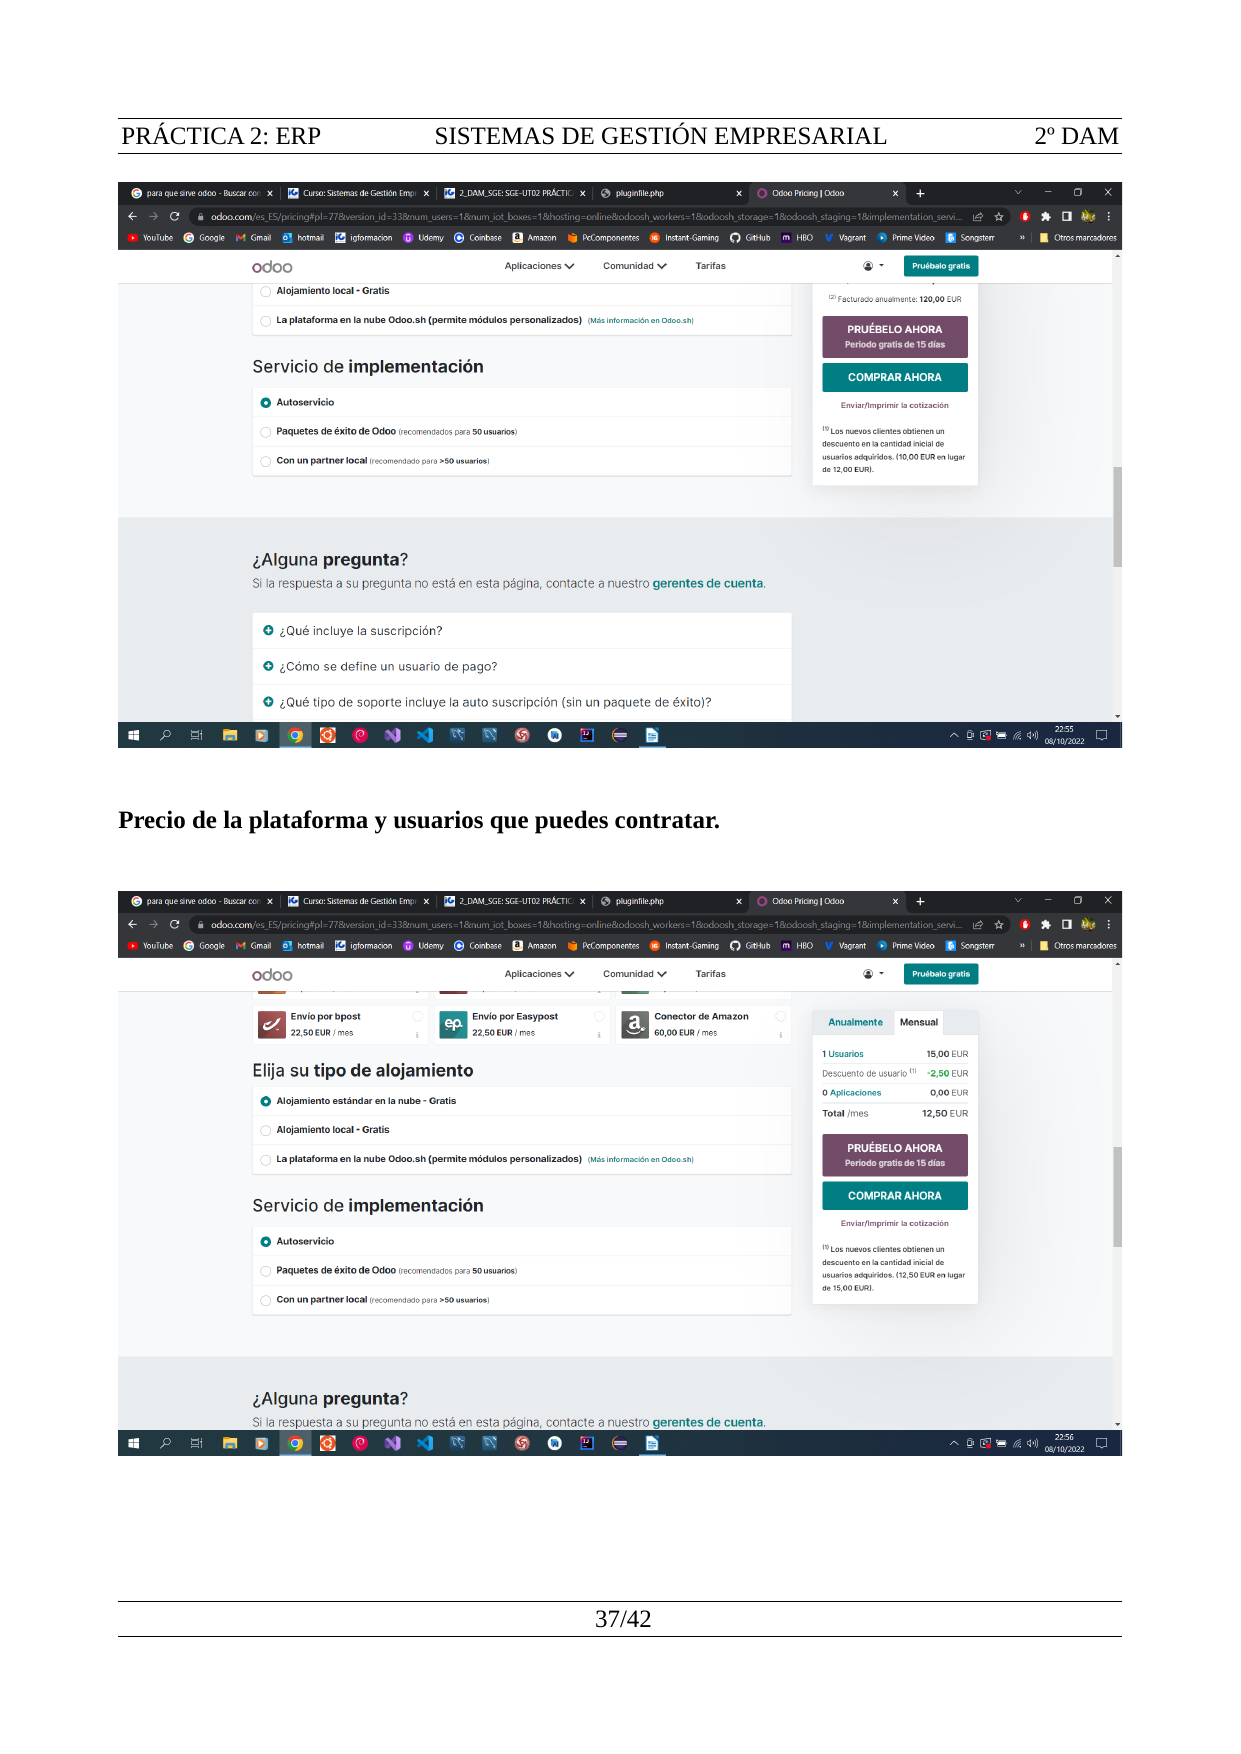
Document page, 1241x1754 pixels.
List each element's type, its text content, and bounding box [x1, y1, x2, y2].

picture [118, 891, 1123, 1456]
picture [118, 182, 1123, 748]
text Precio de la plataforma y usuarios que puedes contratar. [118, 805, 1122, 833]
